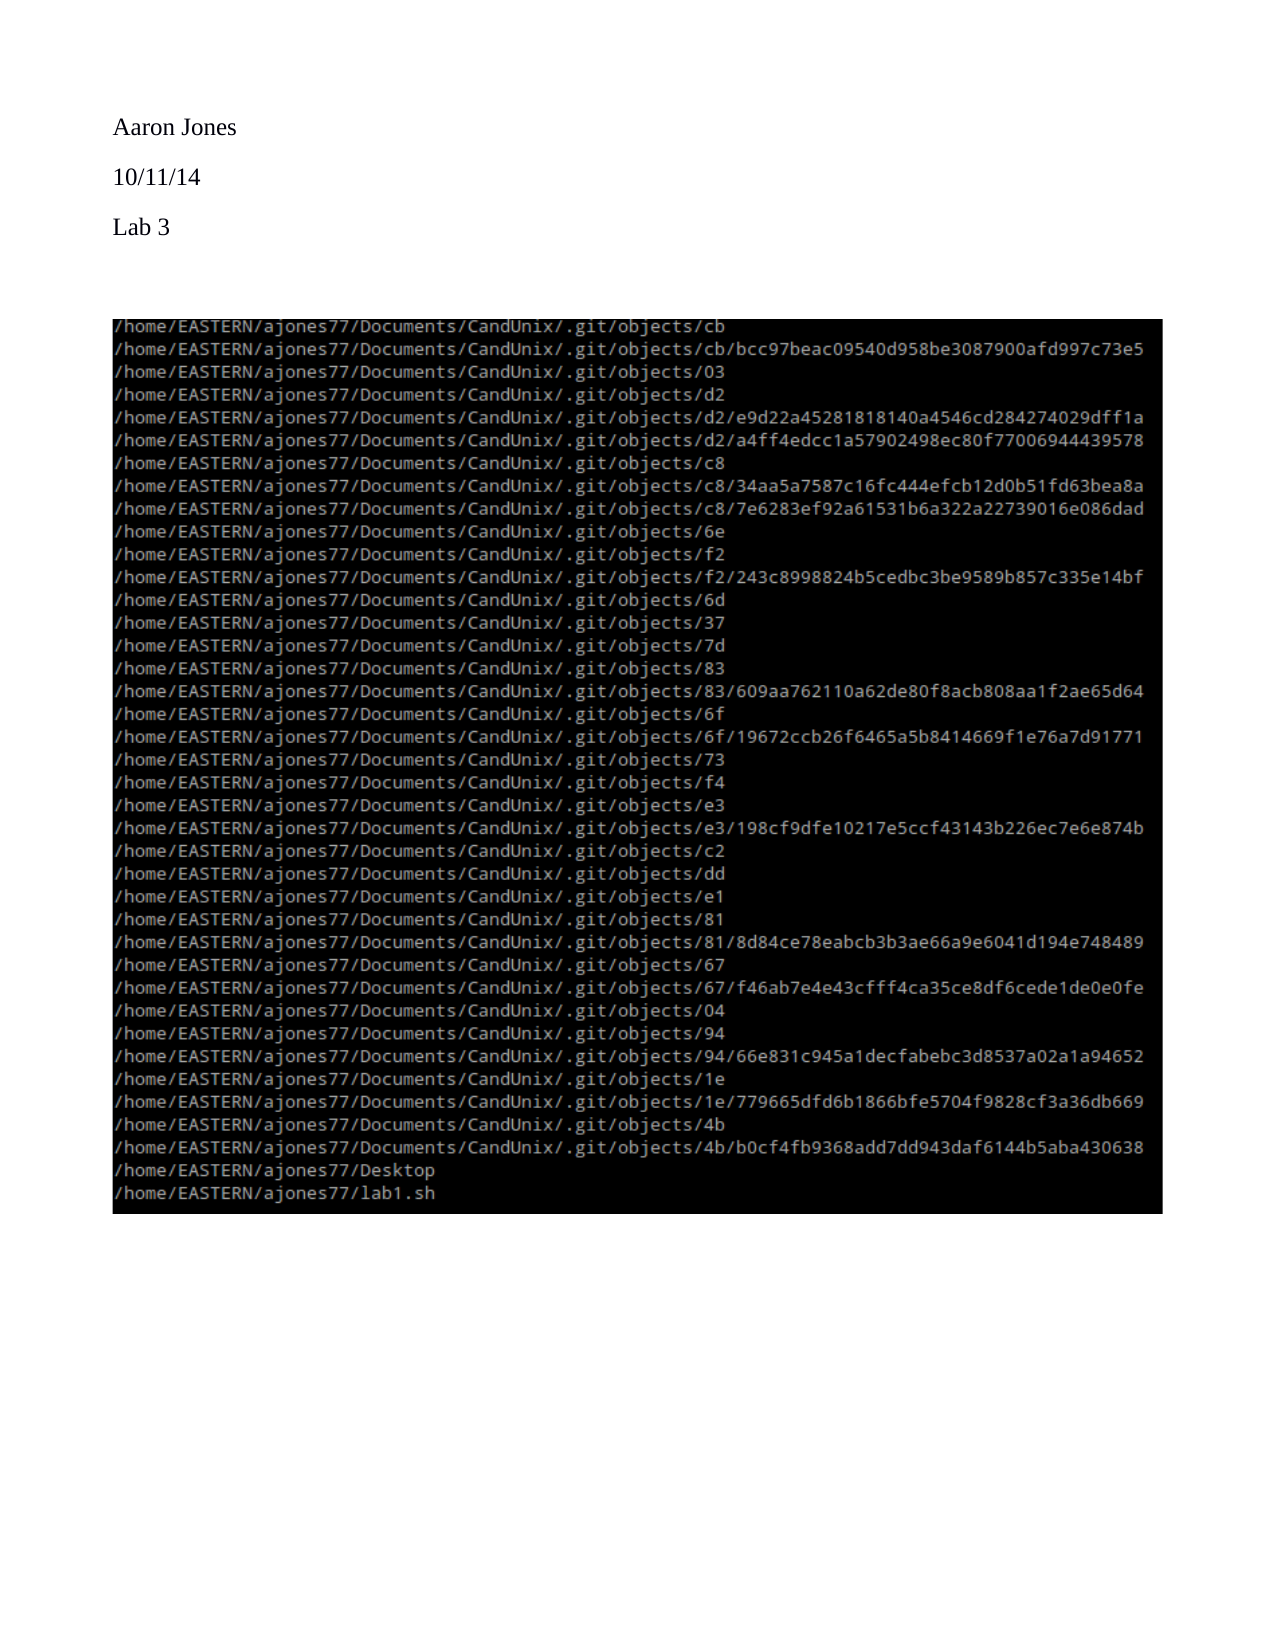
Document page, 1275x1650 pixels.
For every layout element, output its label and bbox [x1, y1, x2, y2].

picture [112, 319, 1163, 1214]
